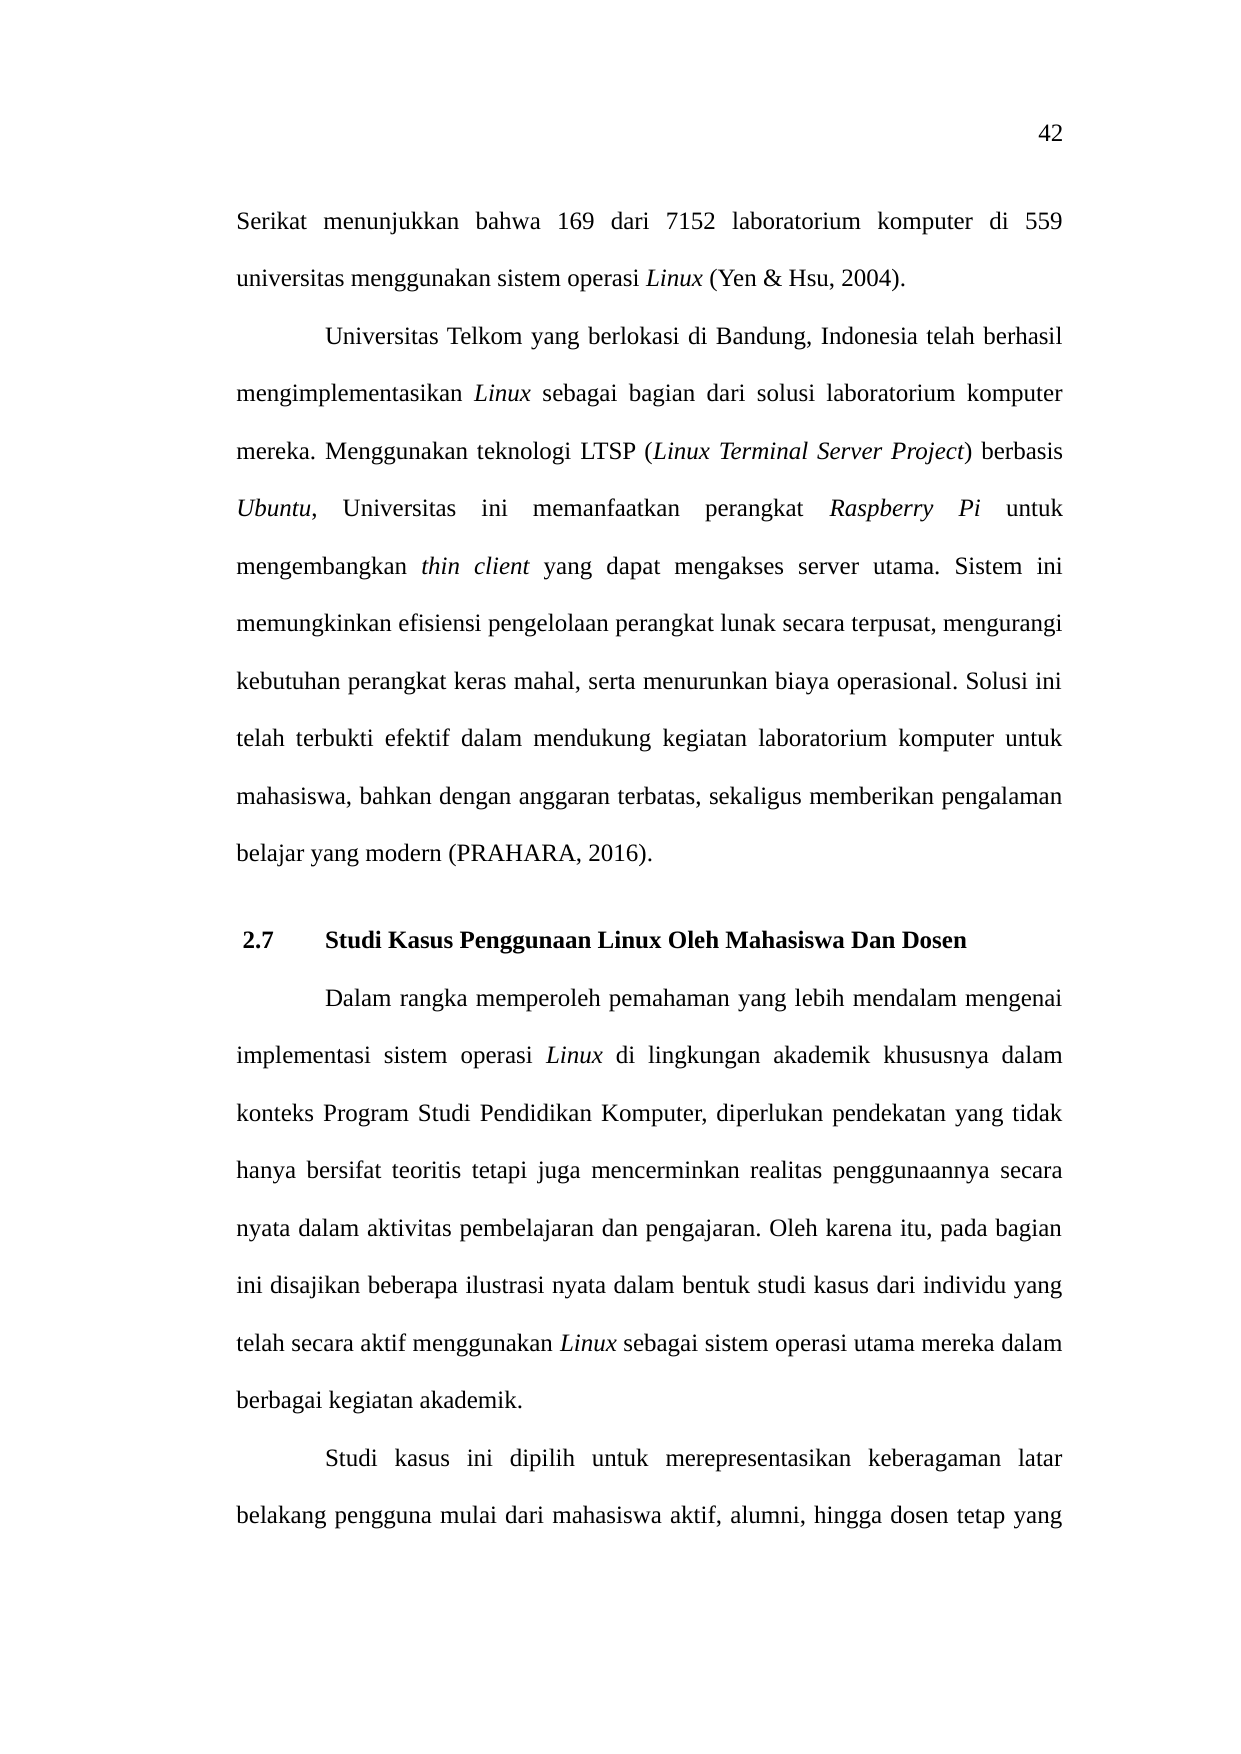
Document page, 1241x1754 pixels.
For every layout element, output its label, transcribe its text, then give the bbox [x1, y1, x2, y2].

text Dalam rangka memperoleh pemahaman yang lebih mendalam mengenai implementasi sistem operasi Linux di lingkungan akademik khususnya dalam konteks Program Studi Pendidikan Komputer, diperlukan pendekatan yang tidak hanya bersifat teoritis tetapi juga mencerminkan realitas penggunaannya secara nyata dalam aktivitas pembelajaran dan pengajaran. Oleh karena itu, pada bagian ini disajikan beberapa ilustrasi nyata dalam bentuk studi kasus dari individu yang telah secara aktif menggunakan Linux sebagai sistem operasi utama mereka dalam berbagai kegiatan akademik. [236, 983, 1063, 1414]
text Universitas Telkom yang berlokasi di Bandung, Indonesia telah berhasil mengimplementasikan Linux sebagai bagian dari solusi laboratorium komputer mereka. Menggunakan teknologi LTSP (Linux Terminal Server Project) berbasis Ubuntu, Universitas ini memanfaatkan perangkat Raspberry Pi untuk mengembangkan thin client yang dapat mengakses server utama. Sistem ini memungkinkan efisiensi pengelolaan perangkat lunak secara terpusat, mengurangi kebutuhan perangkat keras mahal, serta menurunkan biaya operasional. Solusi ini telah terbukti efektif dalam mendukung kegiatan laboratorium komputer untuk mahasiswa, bahkan dengan anggaran terbatas, sekaligus memberikan pengalaman belajar yang modern (PRAHARA, 2016)⁠. [236, 321, 1063, 867]
subtitle Studi Kasus Penggunaan Linux oleh Mahasiswa dan Dosen [236, 925, 1063, 954]
text Serikat menunjukkan bahwa 169 dari 7152 laboratorium komputer di 559 universitas menggunakan sistem operasi Linux (Yen & Hsu, 2004)⁠. [236, 206, 1063, 292]
text Studi kasus ini dipilih untuk merepresentasikan keberagaman latar belakang pengguna mulai dari mahasiswa aktif, alumni, hingga dosen tetap yang [236, 1443, 1063, 1529]
